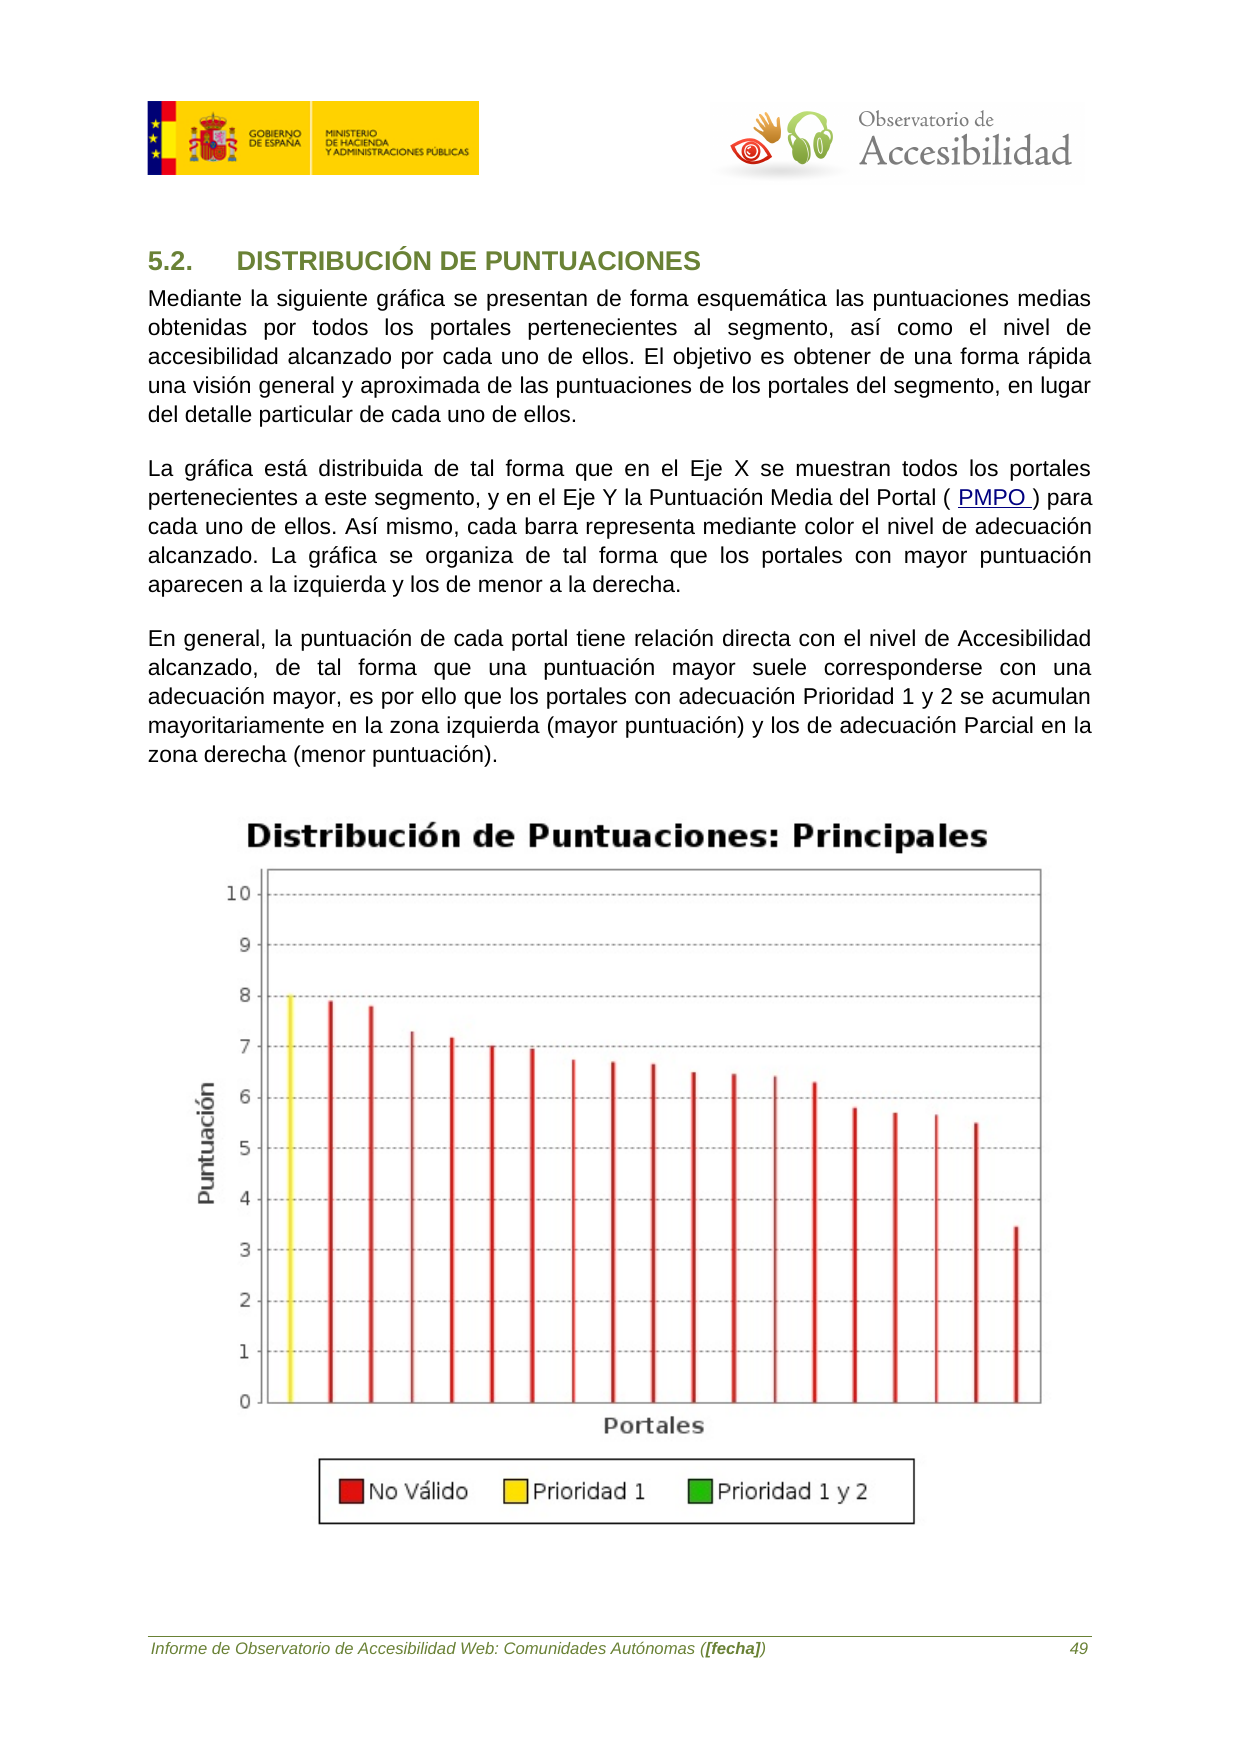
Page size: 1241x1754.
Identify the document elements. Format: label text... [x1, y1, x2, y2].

subtitle Distribución de puntuaciones [148, 245, 1092, 276]
text En general, la puntuación de cada portal tiene relación directa con el nivel de Accesibilidad alcanzado, de tal forma que una puntuación mayor suele corresponderse con una adecuación mayor, es por ello que los portales con adecuación Prioridad 1 y 2 se acumulan mayoritariamente en la zona izquierda (mayor puntuación) y los de adecuación Parcial en la zona derecha (menor puntuación). [148, 625, 1092, 767]
text La gráfica está distribuida de tal forma que en el Eje X se muestran todos los portales pertenecientes a este segmento, y en el Eje Y la Puntuación Media del Portal ( PMPO ) para cada uno de ellos. Así mismo, cada barra representa mediante color el nivel de adecuación alcanzado. La gráfica se organiza de tal forma que los portales con mayor puntuación aparecen a la izquierda y los de menor a la derecha. [148, 455, 1092, 597]
picture [175, 816, 1059, 1526]
picture [147, 101, 479, 175]
picture [710, 102, 1086, 185]
text Mediante la siguiente gráfica se presentan de forma esquemática las puntuaciones medias obtenidas por todos los portales pertenecientes al segmento, así como el nivel de accesibilidad alcanzado por cada uno de ellos. El objetivo es obtener de una forma rápida una visión general y aproximada de las puntuaciones de los portales del segmento, en lugar del detalle particular de cada uno de ellos. [148, 285, 1092, 427]
